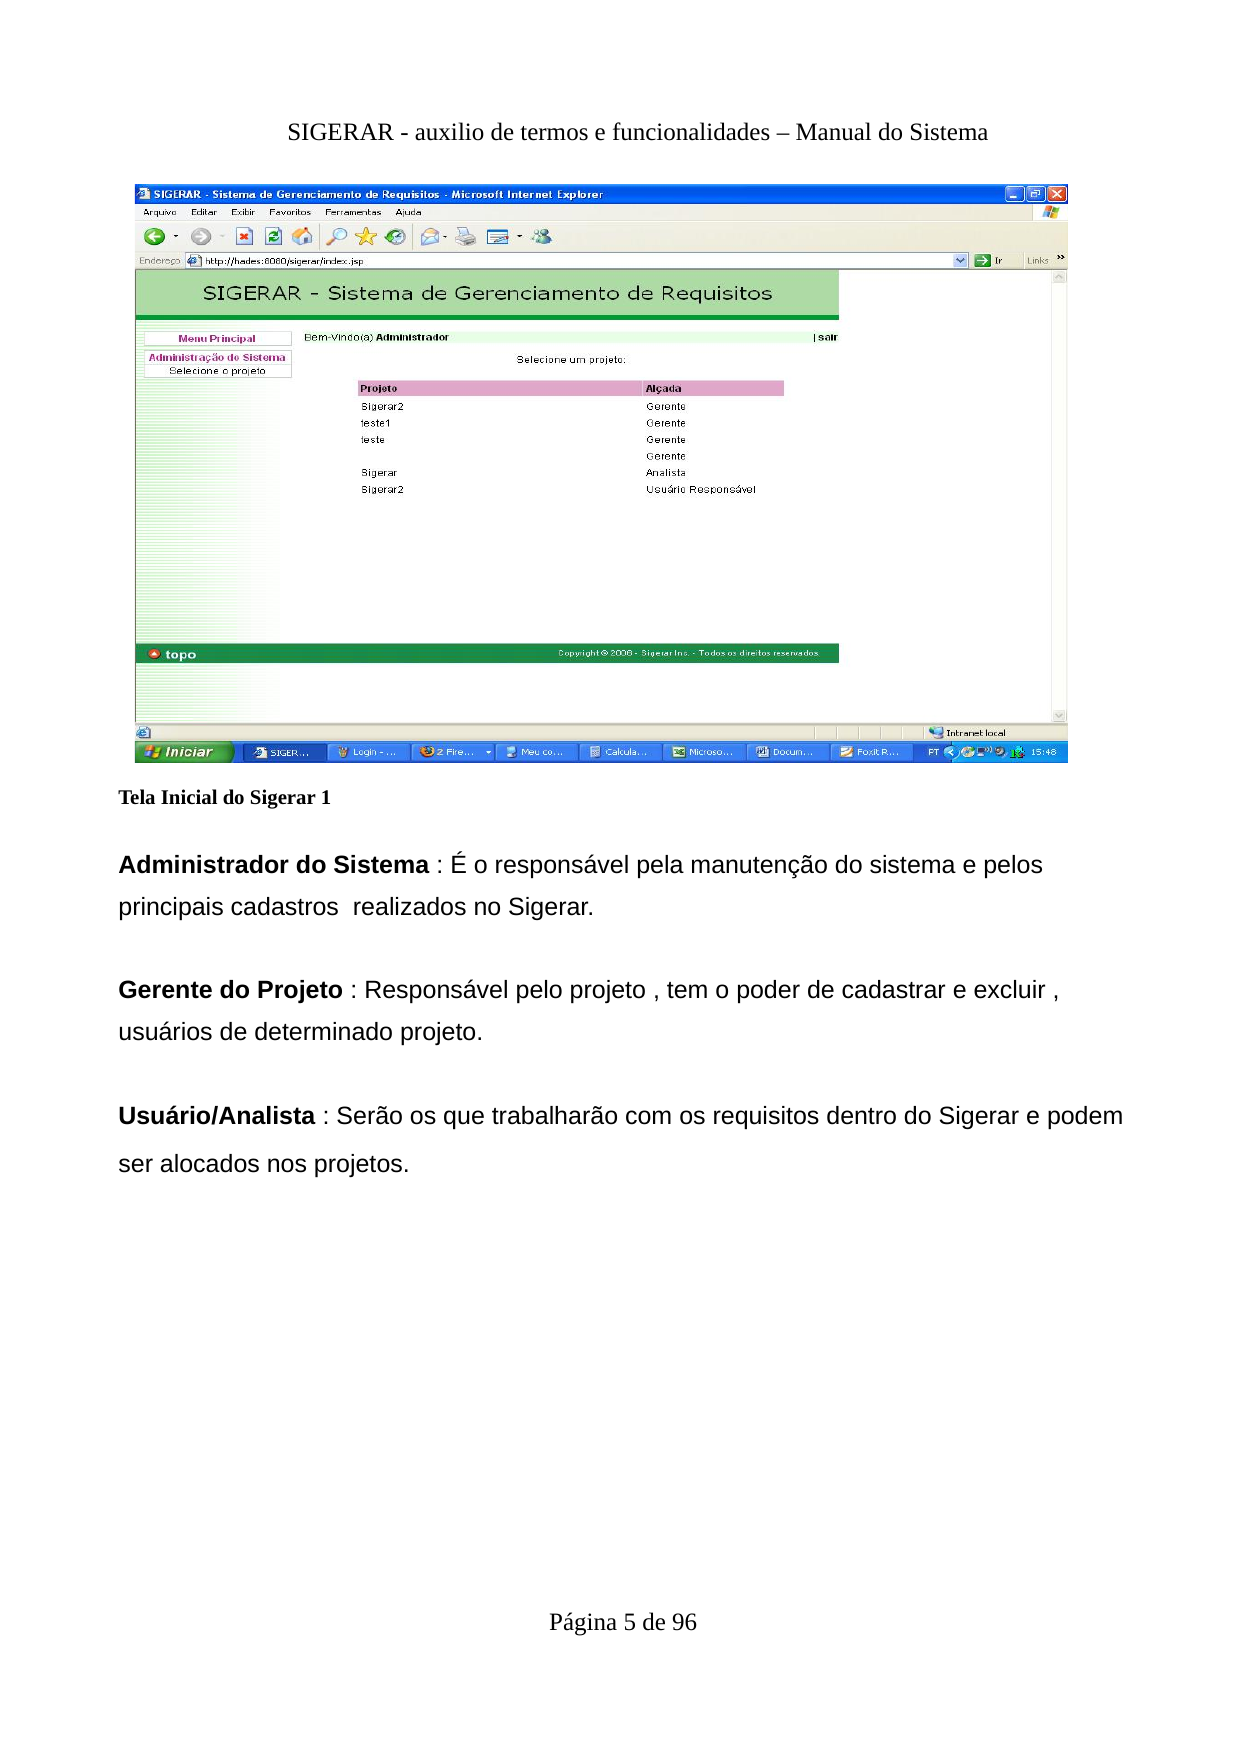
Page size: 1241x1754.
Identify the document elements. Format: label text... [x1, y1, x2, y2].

text Administrador do Sistema : É o responsável pela manutenção do sistema e pelos principais cadastros realizados no Sigerar. [118, 851, 1134, 920]
picture [134, 184, 1068, 763]
text Tela Inicial do Sigerar 1 [118, 786, 1134, 809]
text Usuário/Analista : Serão os que trabalharão com os requisitos dentro do Sigerar e podem ser alocados nos projetos. [118, 1102, 1134, 1179]
text Gerente do Projeto : Responsável pelo projeto , tem o poder de cadastrar e excluir , usuários de determinado projeto. [118, 976, 1134, 1046]
